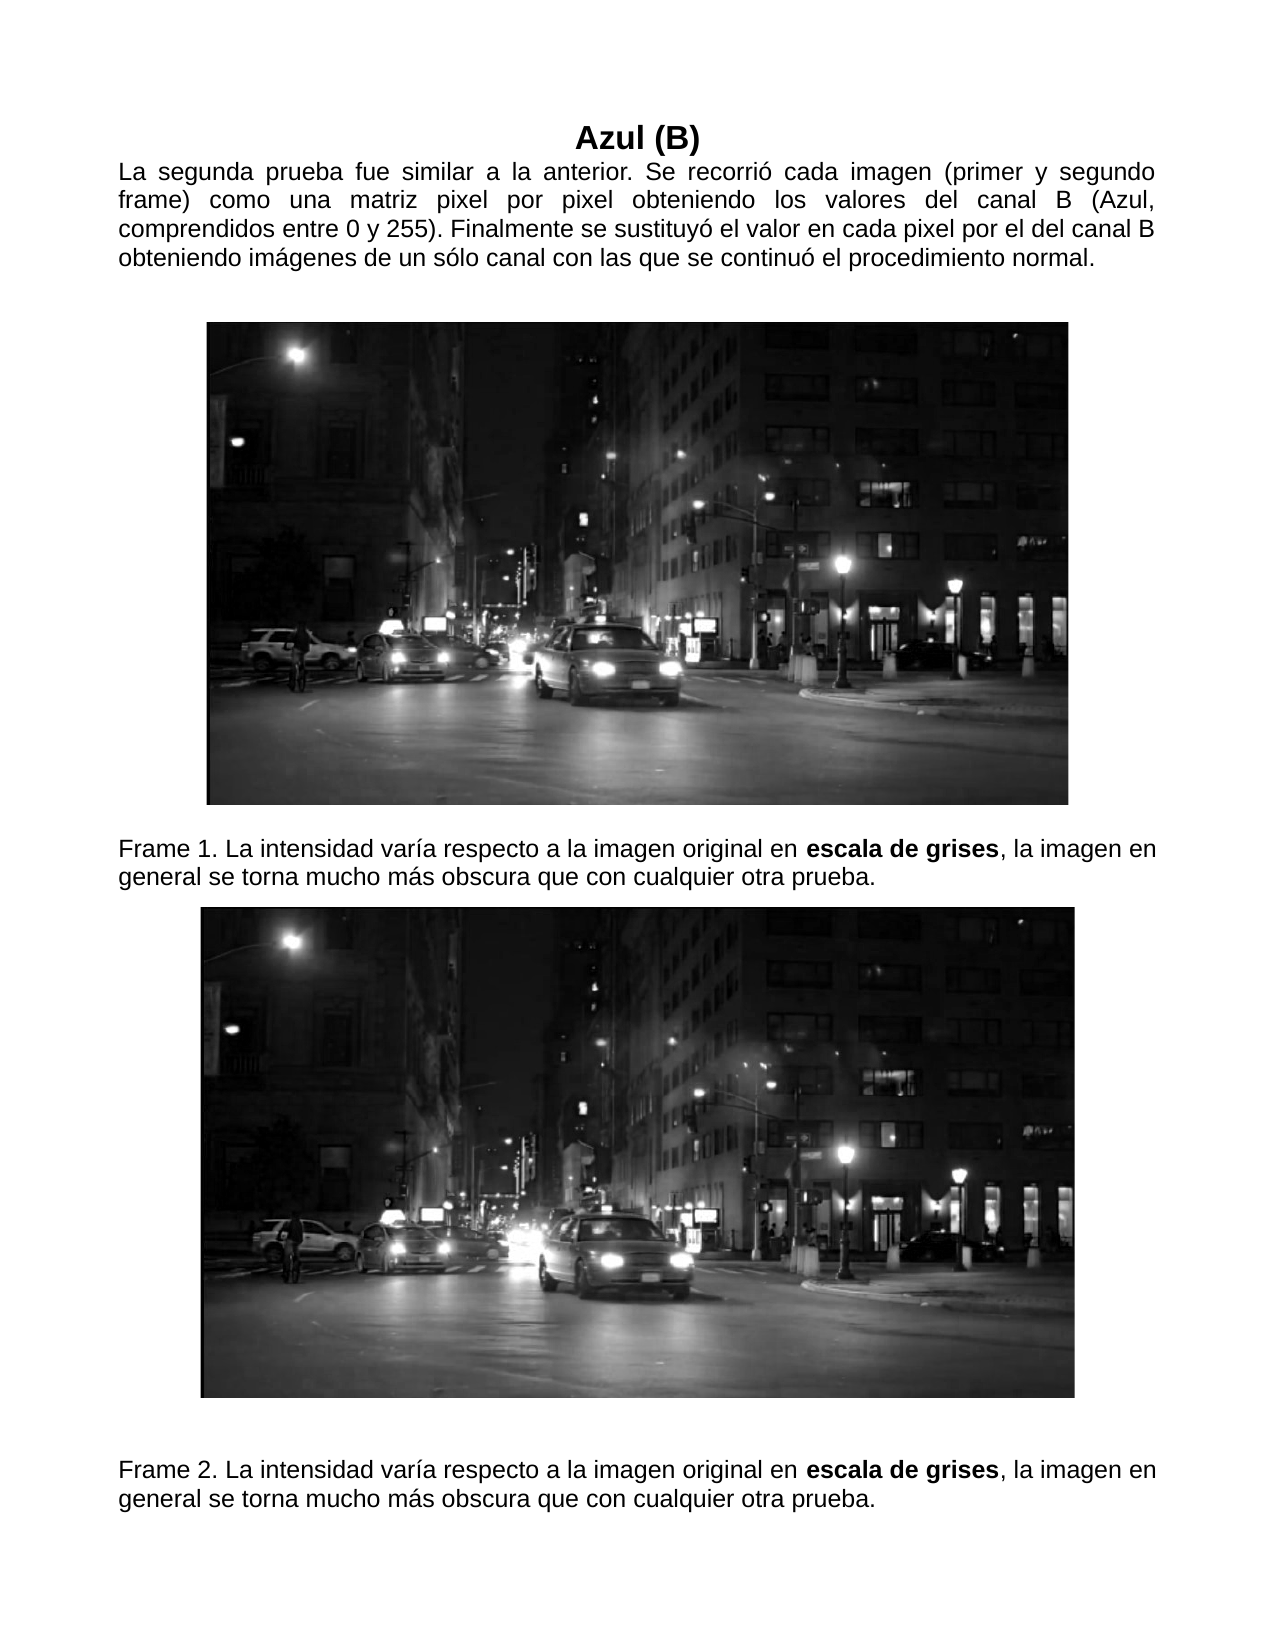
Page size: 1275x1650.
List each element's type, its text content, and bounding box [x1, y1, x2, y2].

text Frame 1. La intensidad varía respecto a la imagen original en escala de grises, la imagen en general se torna mucho más obscura que con cualquier otra prueba. [118, 834, 1157, 891]
picture [206, 322, 1069, 805]
text Frame 2. La intensidad varía respecto a la imagen original en escala de grises, la imagen en general se torna mucho más obscura que con cualquier otra prueba. [118, 1455, 1157, 1513]
picture [200, 907, 1075, 1398]
text Azul (B) [118, 118, 1157, 157]
text La segunda prueba fue similar a la anterior. Se recorrió cada imagen (primer y segundo frame) como una matriz pixel por pixel obteniendo los valores del canal B (Azul, comprendidos entre 0 y 255). Finalmente se sustituyó el valor en cada pixel por el del canal B obteniendo imágenes de un sólo canal con las que se continuó el procedimiento normal. [118, 157, 1157, 272]
